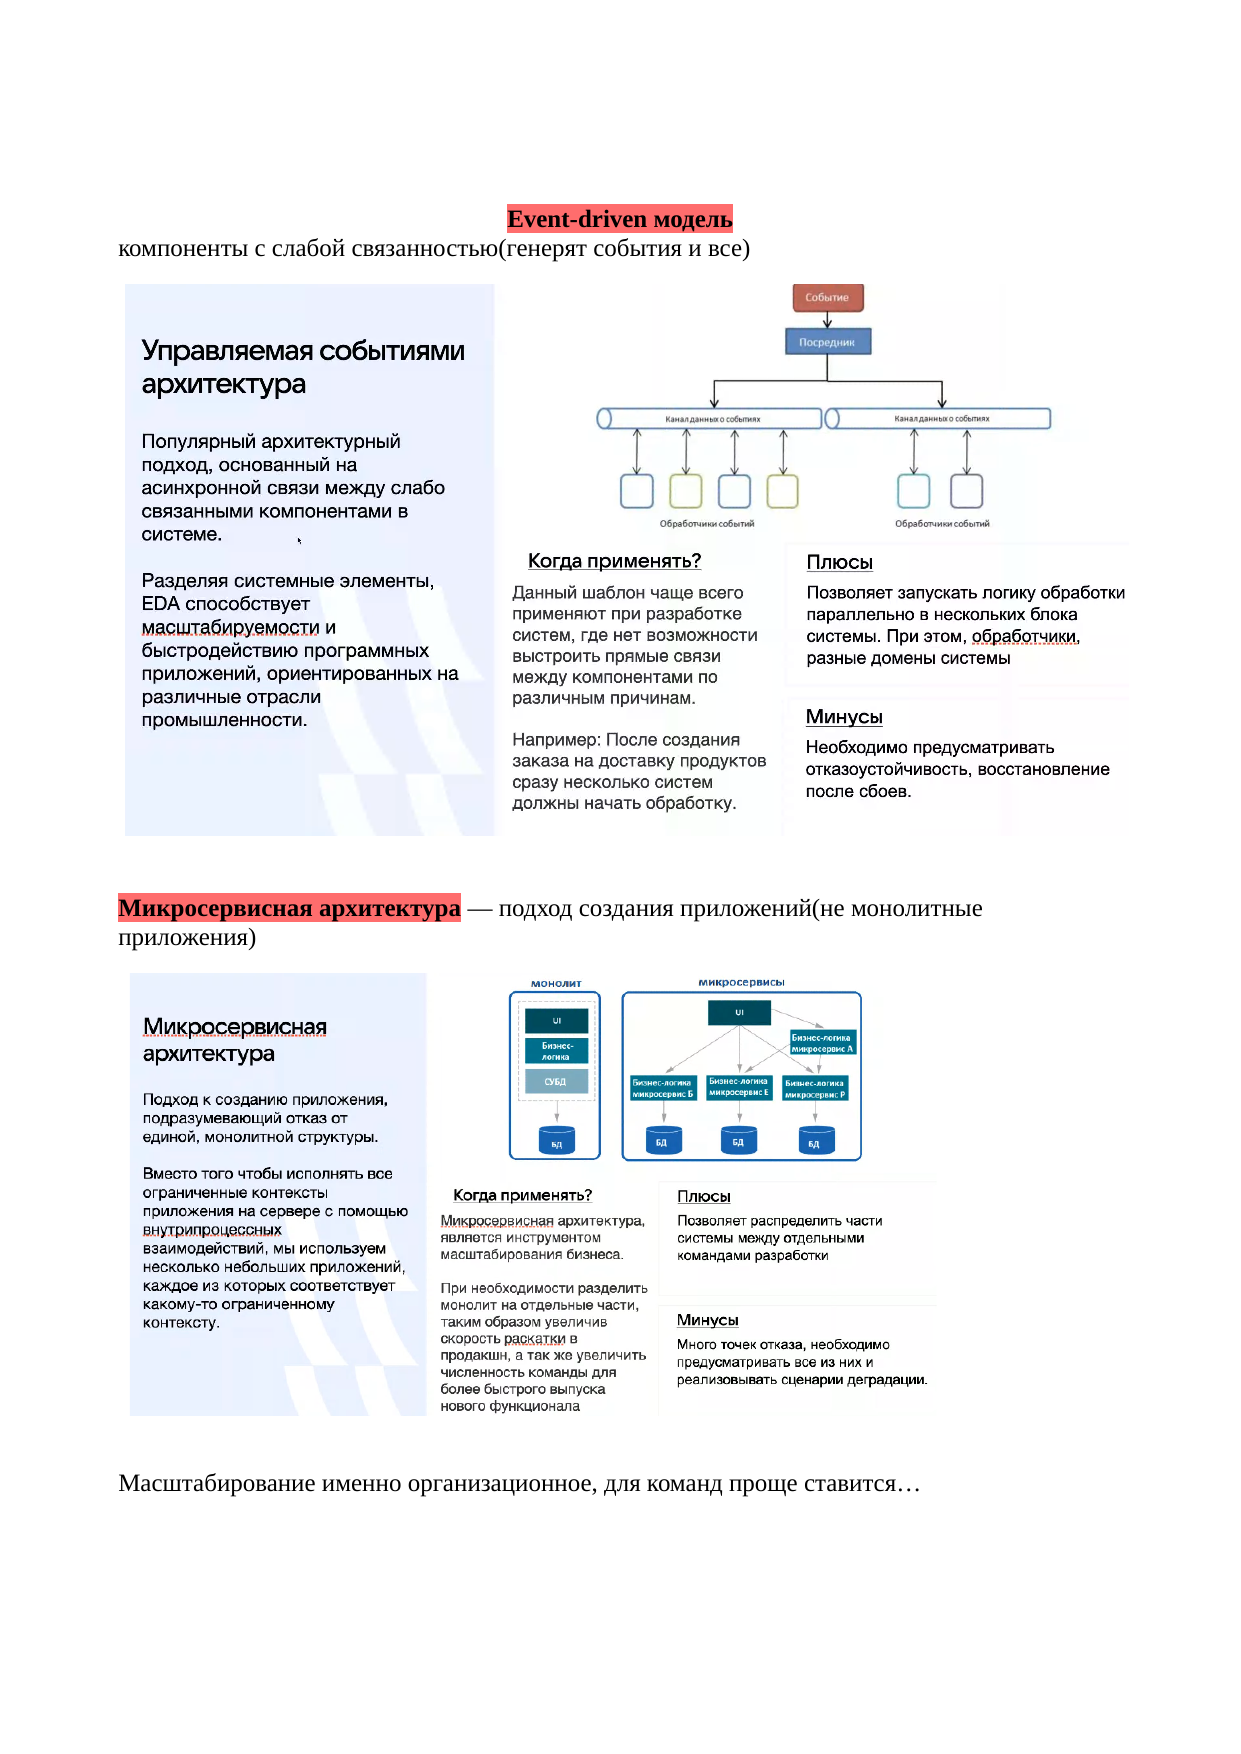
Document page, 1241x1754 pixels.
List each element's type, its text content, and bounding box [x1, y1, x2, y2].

picture [129, 973, 937, 1416]
text Event-driven модель [118, 204, 1122, 233]
text Микросервисная архитектура — подход создания приложений(не монолитные приложения) [118, 893, 1122, 950]
picture [125, 284, 1130, 836]
text Масштабирование именно организационное, для команд проще ставится… [118, 1468, 1122, 1497]
text компоненты с слабой связанностью(генерят события и все) [118, 233, 1122, 262]
